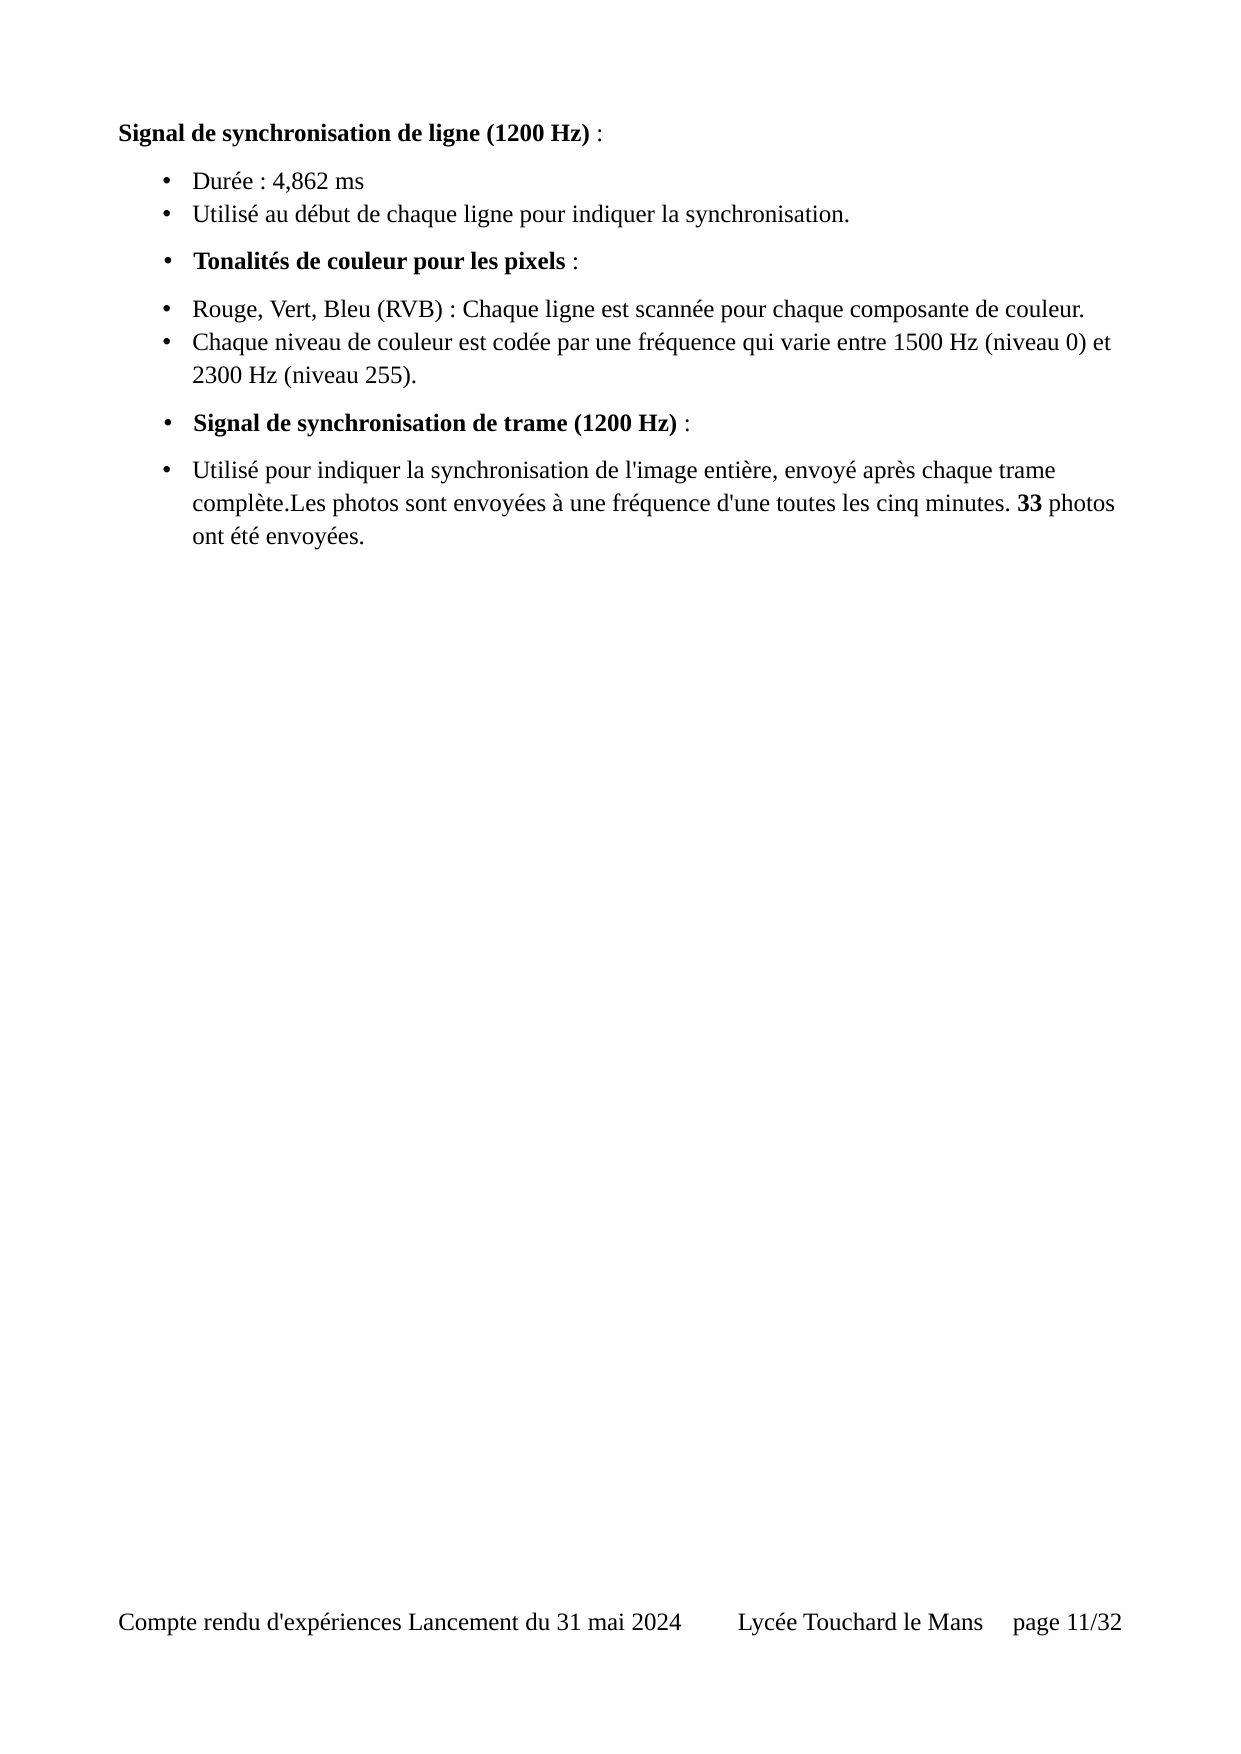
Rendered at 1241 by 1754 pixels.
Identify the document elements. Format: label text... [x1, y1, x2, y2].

list Tonalités de couleur pour les pixels : [164, 246, 1122, 275]
list Signal de synchronisation de trame (1200 Hz) : [164, 408, 1122, 436]
list Utilisé pour indiquer la synchronisation de l'image entière, envoyé après chaque trame complète.Les photos sont envoyées à une fréquence d'une toutes les cinq minutes. 33 photos ont été envoyées. [162, 455, 1122, 550]
text Signal de synchronisation de ligne (1200 Hz) : [118, 118, 1122, 147]
list Durée : 4,862 ms [162, 166, 1122, 194]
list Rouge, Vert, Bleu (RVB) : Chaque ligne est scannée pour chaque composante de couleur. [162, 294, 1122, 323]
list Chaque niveau de couleur est codée par une fréquence qui varie entre 1500 Hz (niveau 0) et 2300 Hz (niveau 255). [162, 327, 1122, 389]
list Utilisé au début de chaque ligne pour indiquer la synchronisation. [162, 199, 1122, 227]
